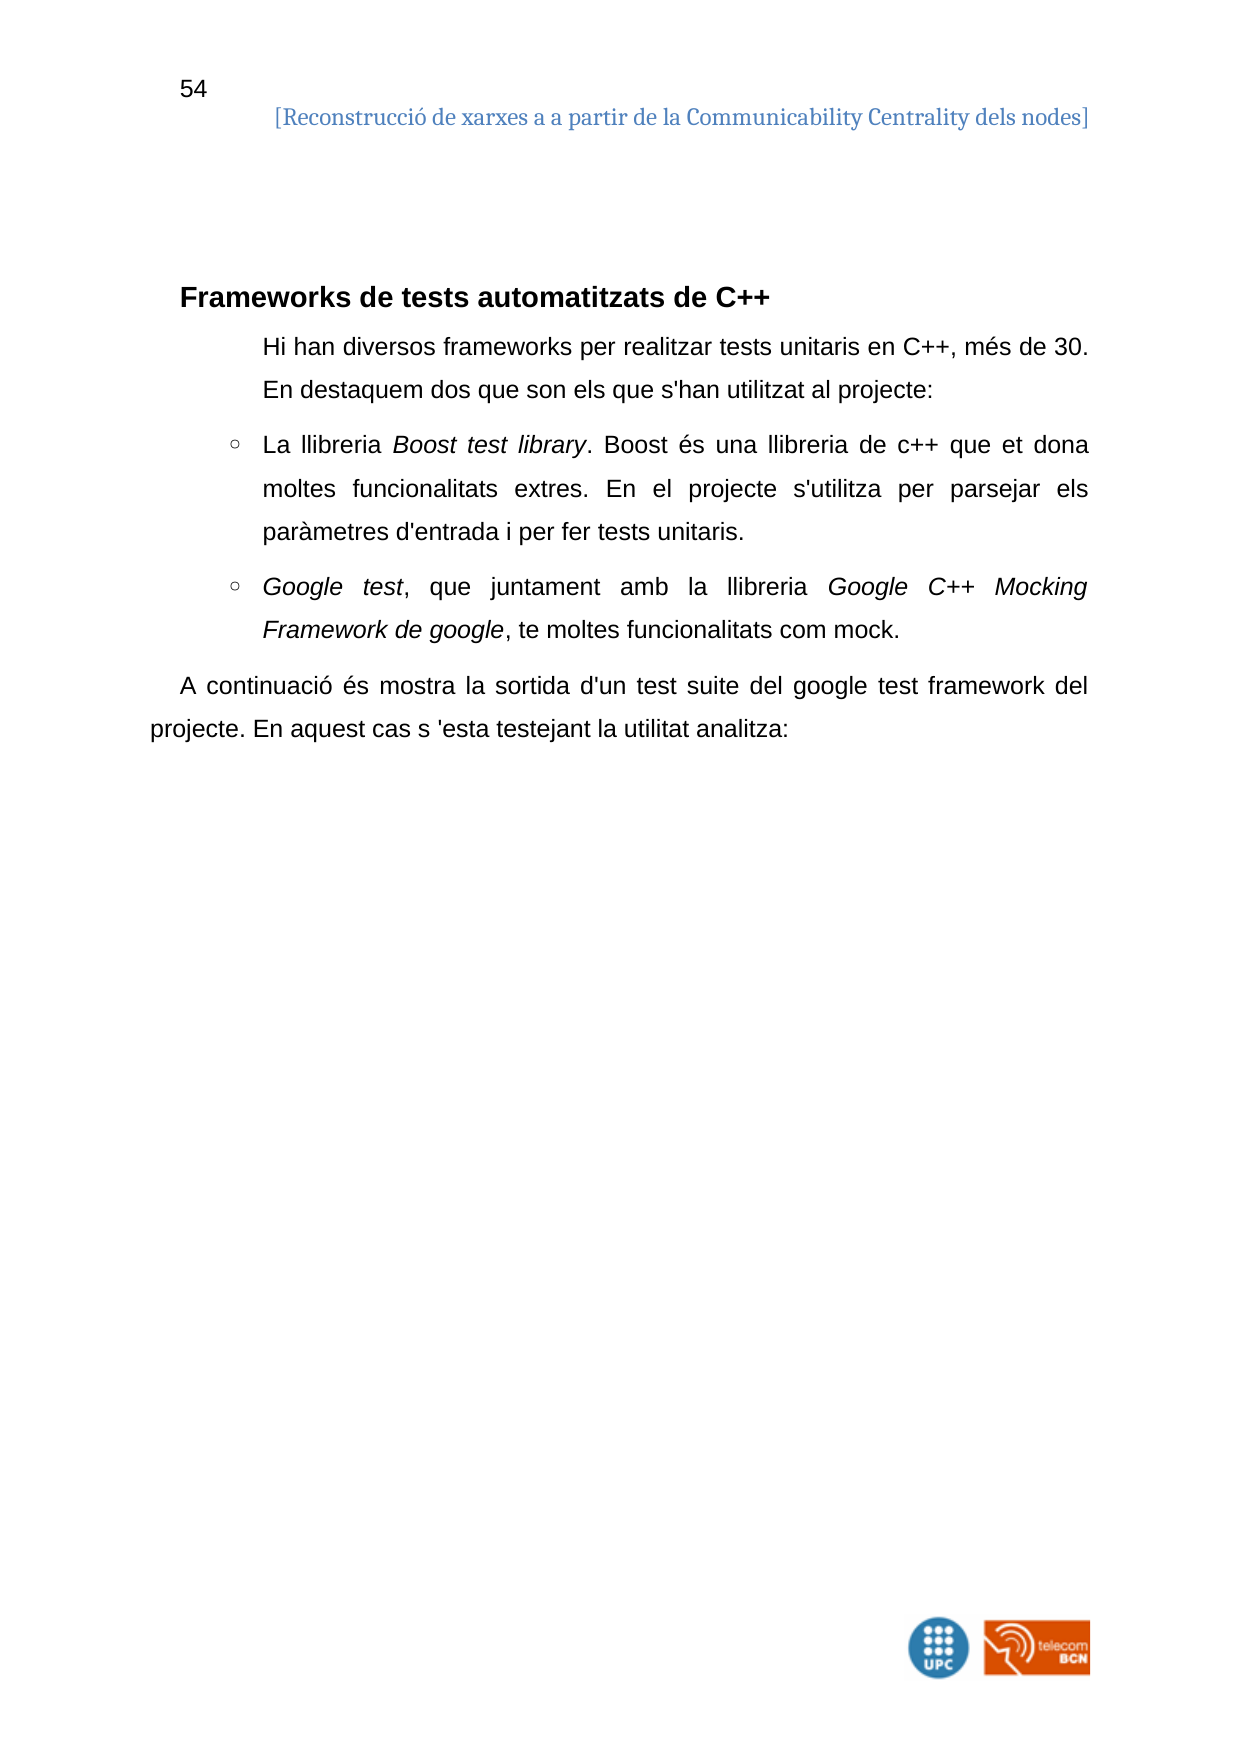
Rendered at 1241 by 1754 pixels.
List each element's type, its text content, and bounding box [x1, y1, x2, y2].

list La llibreria Boost test library. Boost és una llibreria de c++ que et dona moltes funcionalitats extres. En el projecte s'utilitza per parsejar els paràmetres d'entrada i per fer tests unitaris. [225, 430, 1090, 545]
subtitle Frameworks de tests automatitzats de C++ [150, 281, 1090, 314]
list Hi han diversos frameworks per realitzar tests unitaris en C++, més de 30. En destaquem dos que son els que s'han utilitzat al projecte: [225, 332, 1090, 403]
picture [904, 1614, 1091, 1681]
text A continuació és mostra la sortida d'un test suite del google test framework del projecte. En aquest cas s 'esta testejant la utilitat analitza: [150, 671, 1090, 743]
list Google test, que juntament amb la llibreria Google C++ Mocking Framework de google, te moltes funcionalitats com mock. [225, 572, 1090, 644]
